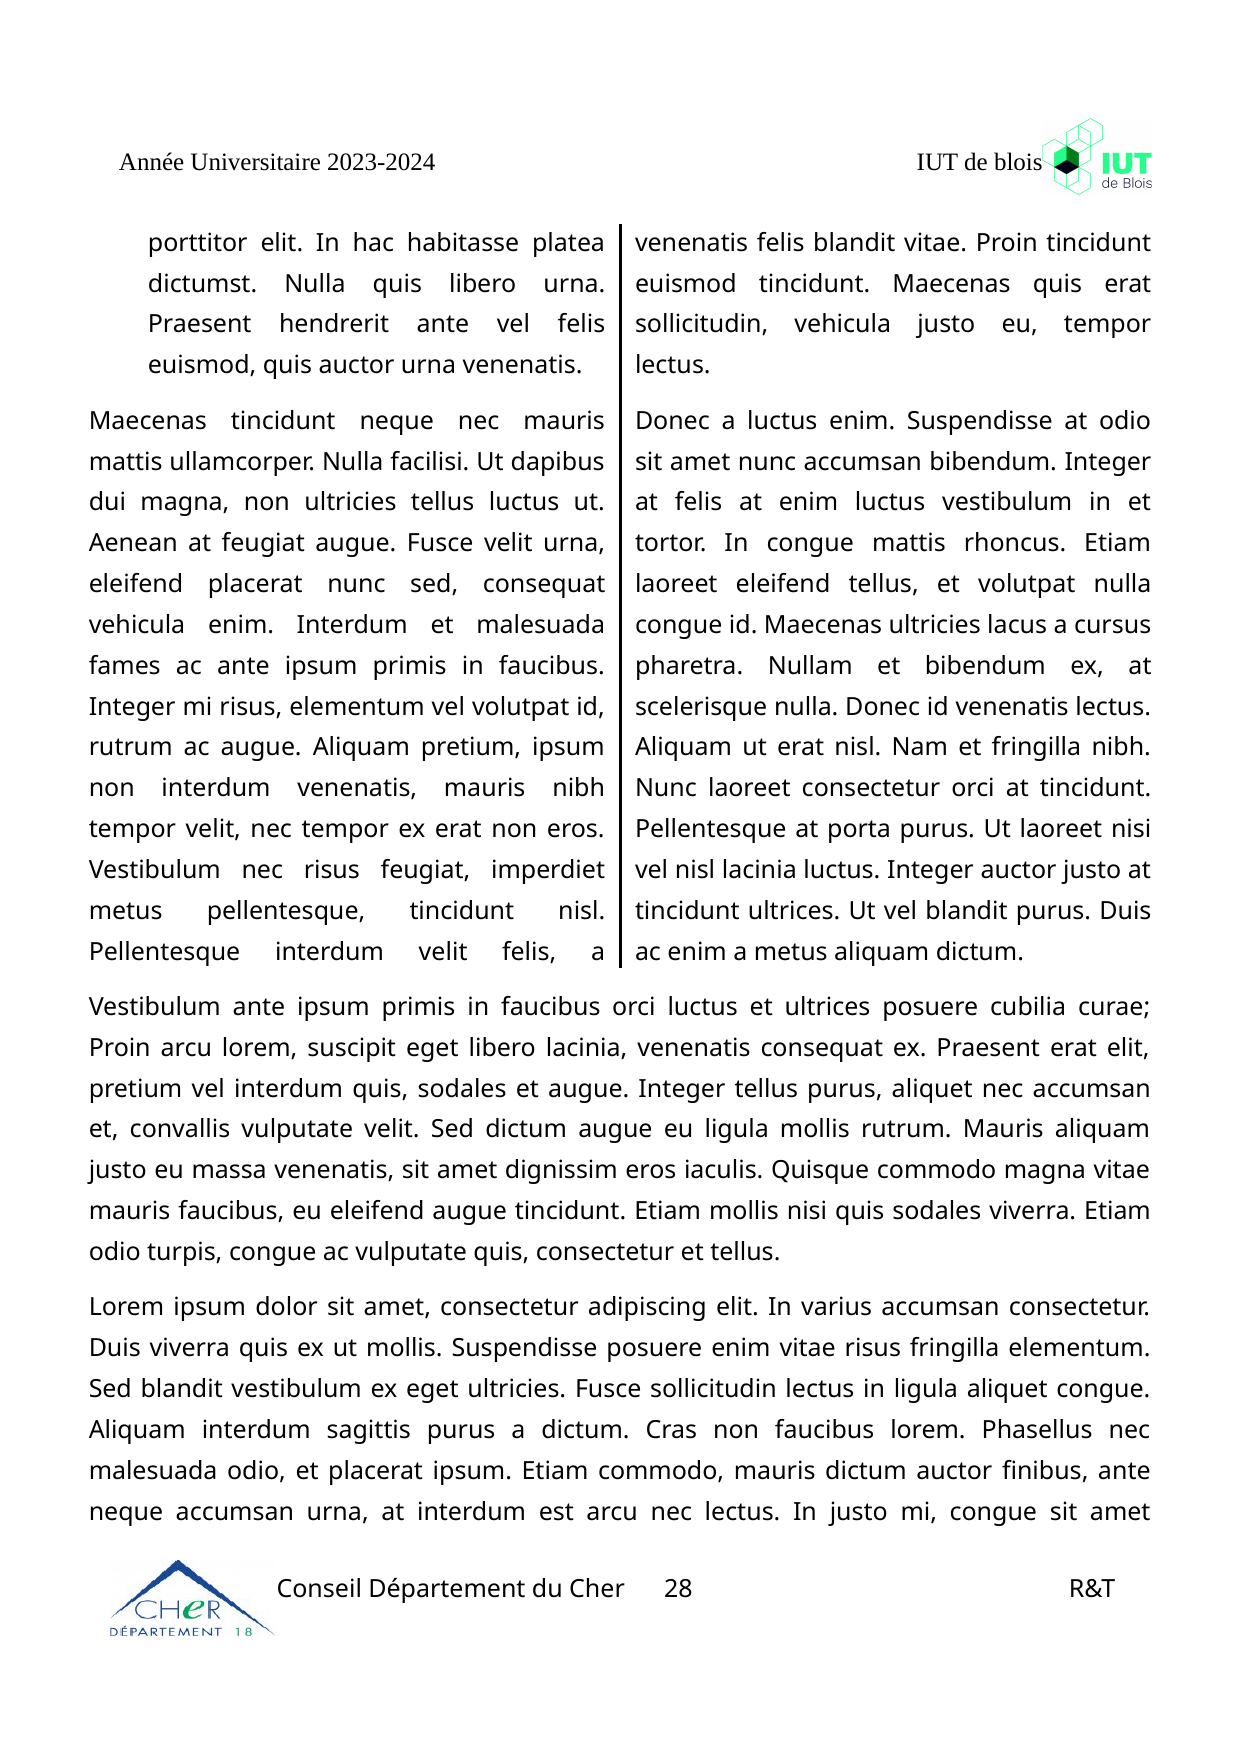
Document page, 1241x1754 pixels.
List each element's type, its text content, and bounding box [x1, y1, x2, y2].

text Donec a luctus enim. Suspendisse at odio sit amet nunc accumsan bibendum. Integer at felis at enim luctus vestibulum in et tortor. In congue mattis rhoncus. Etiam laoreet eleifend tellus, et volutpat nulla congue id. Maecenas ultricies lacus a cursus pharetra. Nullam et bibendum ex, at scelerisque nulla. Donec id venenatis lectus. Aliquam ut erat nisl. Nam et fringilla nibh. Nunc laoreet consectetur orci at tincidunt. Pellentesque at porta purus. Ut laoreet nisi vel nisl lacinia luctus. Integer auctor justo at tincidunt ultrices. Ut vel blandit purus. Duis ac enim a metus aliquam dictum. [635, 402, 1152, 967]
text Lorem ipsum dolor sit amet, consectetur adipiscing elit. In varius accumsan consectetur. Duis viverra quis ex ut mollis. Suspendisse posuere enim vitae risus fringilla elementum. Sed blandit vestibulum ex eget ultricies. Fusce sollicitudin lectus in ligula aliquet congue. Aliquam interdum sagittis purus a dictum. Cras non faucibus lorem. Phasellus nec malesuada odio, et placerat ipsum. Etiam commodo, mauris dictum auctor finibus, ante neque accumsan urna, at interdum est arcu nec lectus. In justo mi, congue sit amet [88, 1289, 1152, 1527]
text Maecenas tincidunt neque nec mauris mattis ullamcorper. Nulla facilisi. Ut dapibus dui magna, non ultricies tellus luctus ut. Aenean at feugiat augue. Fusce velit urna, eleifend placerat nunc sed, consequat vehicula enim. Interdum et malesuada fames ac ante ipsum primis in faucibus. Integer mi risus, elementum vel volutpat id, rutrum ac augue. Aliquam pretium, ipsum non interdum venenatis, mauris nibh tempor velit, nec tempor ex erat non eros. Vestibulum nec risus feugiat, imperdiet metus pellentesque, tincidunt nisl. Pellentesque interdum velit felis, a [88, 402, 605, 967]
picture [1042, 118, 1152, 195]
picture [110, 1560, 277, 1636]
text porttitor elit. In hac habitasse platea dictumst. Nulla quis libero urna. Praesent hendrerit ante vel felis euismod, quis auctor urna venenatis. [148, 224, 605, 381]
text venenatis felis blandit vitae. Proin tincidunt euismod tincidunt. Maecenas quis erat sollicitudin, vehicula justo eu, tempor lectus. [635, 224, 1152, 381]
text Vestibulum ante ipsum primis in faucibus orci luctus et ultrices posuere cubilia curae; Proin arcu lorem, suscipit eget libero lacinia, venenatis consequat ex. Praesent erat elit, pretium vel interdum quis, sodales et augue. Integer tellus purus, aliquet nec accumsan et, convallis vulputate velit. Sed dictum augue eu ligula mollis rutrum. Mauris aliquam justo eu massa venenatis, sit amet dignissim eros iaculis. Quisque commodo magna vitae mauris faucibus, eu eleifend augue tincidunt. Etiam mollis nisi quis sodales viverra. Etiam odio turpis, congue ac vulputate quis, consectetur et tellus. [88, 989, 1152, 1268]
